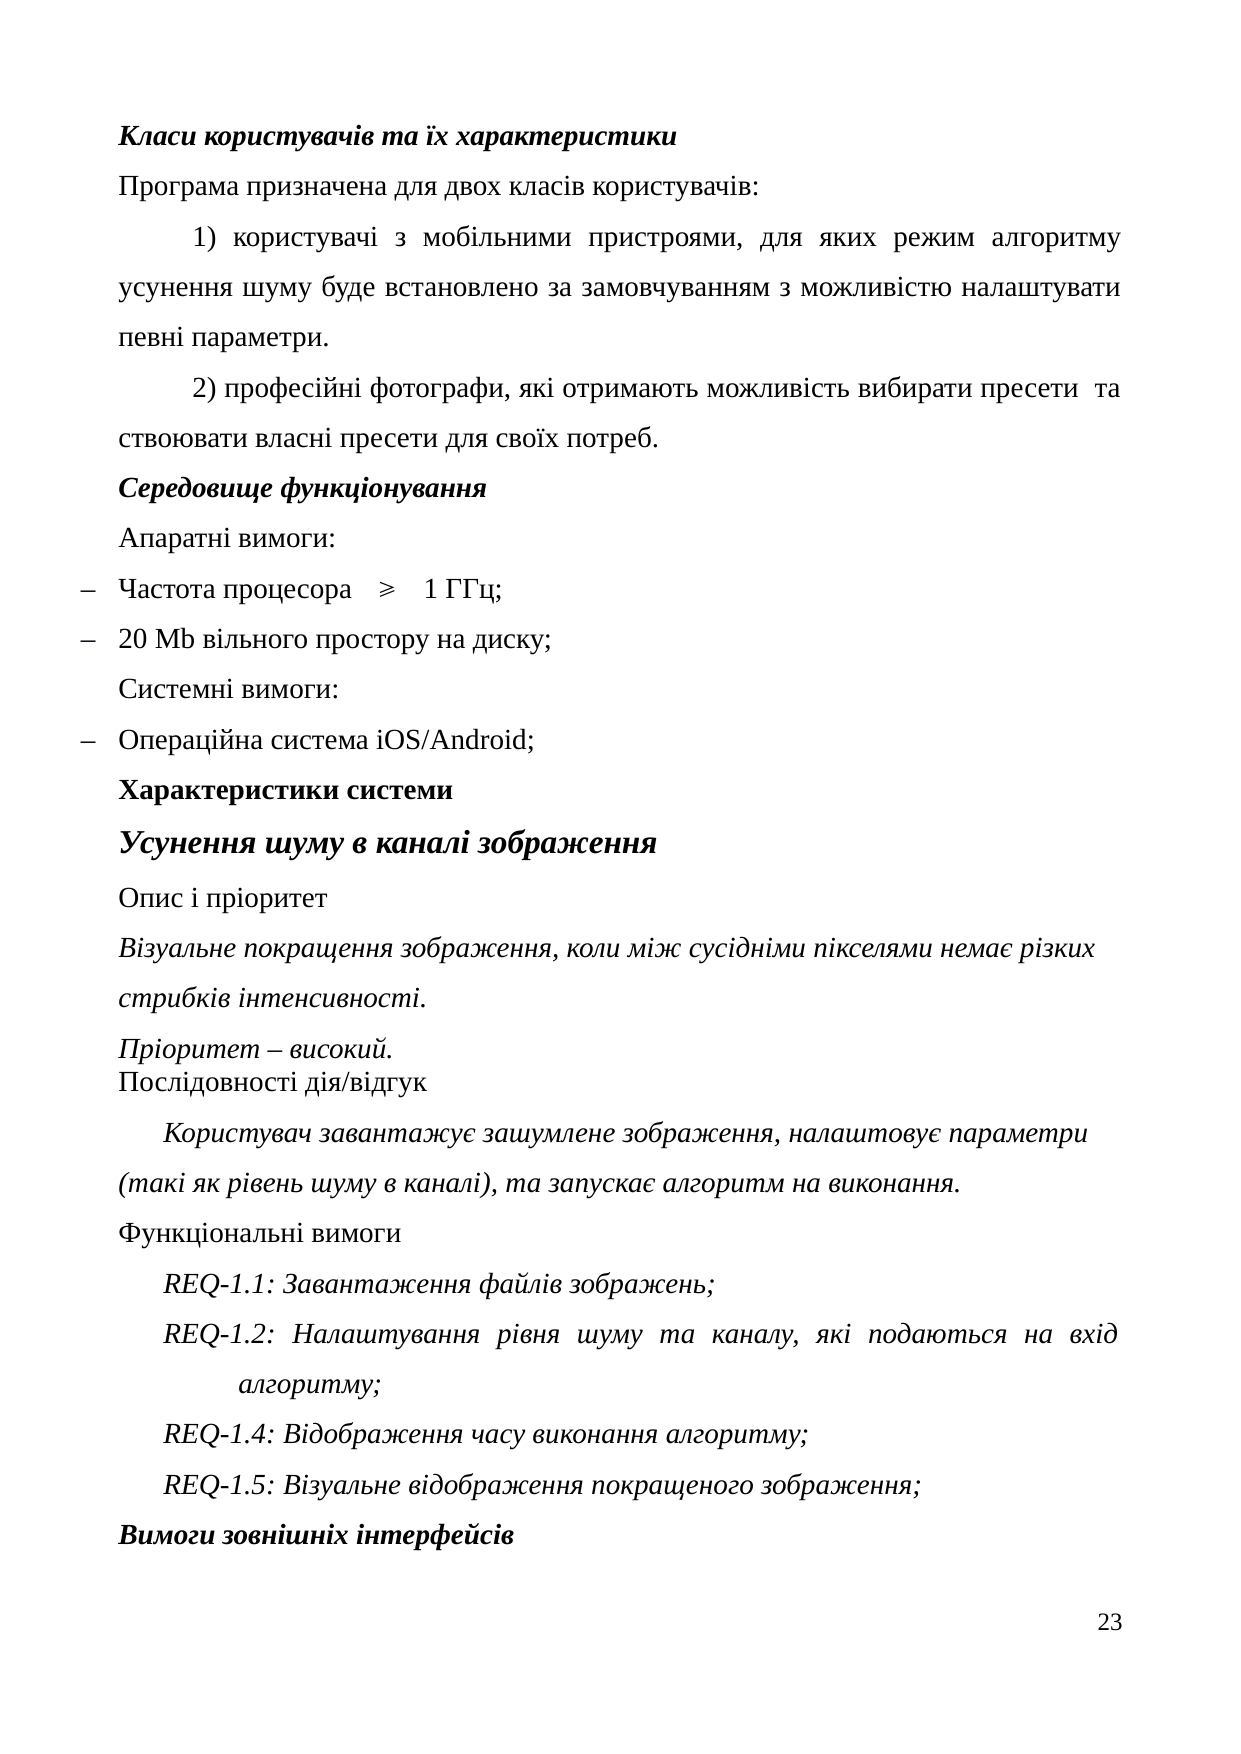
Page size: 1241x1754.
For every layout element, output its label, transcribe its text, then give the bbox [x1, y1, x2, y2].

list Опис і пріоритет [118, 880, 1122, 913]
list Класи користувачів та їх характеристики [118, 118, 1122, 152]
text Середовище функціонування [118, 470, 1122, 504]
list Послідовності дія/відгук [118, 1064, 1122, 1098]
text 2) професійні фотографи, які отримають можливість вибирати пресети та ствоювати власні пресети для своїх потреб. [118, 370, 1122, 453]
list Частота процесора 1 ГГц; [81, 571, 1122, 604]
list Візуальне покращення зображення, коли між сусідніми пікселями немає різких стрибків інтенсивності. [118, 930, 1122, 1014]
text REQ-1.4: Відображення часу виконання алгоритму; [163, 1417, 1122, 1450]
text REQ-1.5: Візуальне відображення покращеного зображення; [163, 1467, 1122, 1501]
text REQ-1.1: Завантаження файлів зображень; [163, 1266, 1122, 1299]
text Пріоритет – високий. [118, 1031, 1122, 1064]
text Апаратні вимоги: [118, 521, 1122, 554]
text Системні вимоги: [118, 672, 1122, 705]
list Усунення шуму в каналі зображення [118, 822, 1122, 861]
list Характеристики системи [118, 772, 1122, 806]
text 1) користувачі з мобільними пристроями, для яких режим алгоритму усунення шуму буде встановлено за замовчуванням з можливістю налаштувати певні параметри. [118, 219, 1122, 353]
list 20 Mb вільного простору на диску; [81, 621, 1122, 655]
text REQ-1.2: Налаштування рівня шуму та каналу, які подаються на вхід алгоритму; [163, 1316, 1122, 1400]
text Програма призначена для двох класів користувачів: [118, 168, 1122, 202]
text Користувач завантажує зашумлене зображення, налаштовує параметри (такі як рівень шуму в каналі), та запускає алгоритм на виконання. [118, 1115, 1122, 1199]
list Операційна система iOS/Android; [81, 722, 1122, 755]
list Функціональні вимоги [118, 1215, 1122, 1249]
list Вимоги зовнішніх інтерфейсів [118, 1517, 1122, 1551]
